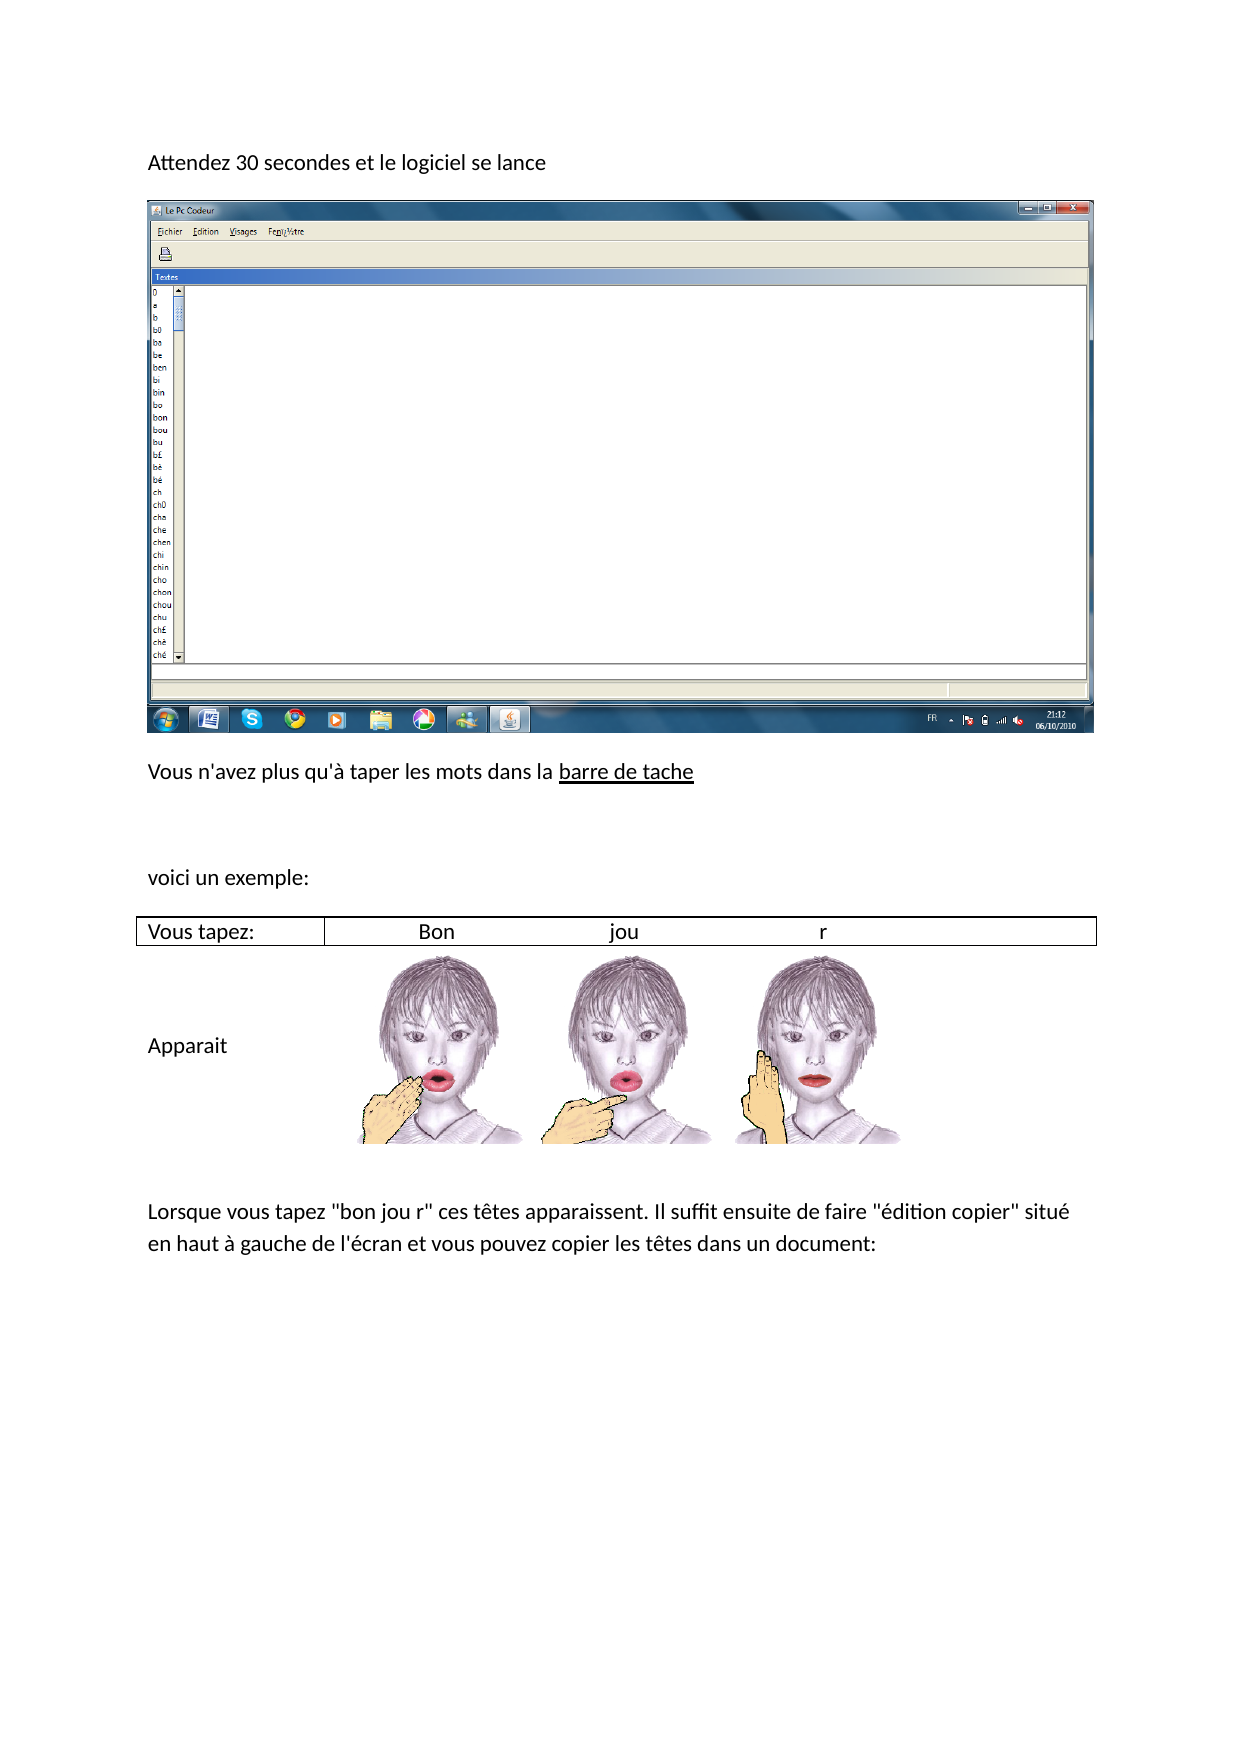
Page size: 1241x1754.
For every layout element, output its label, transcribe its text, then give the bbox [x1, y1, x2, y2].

table_cell [325, 946, 335, 1144]
text Lorsque vous tapez "bon jou r" ces têtes apparaissent. Il suffit ensuite de faire "édition copier" situé en haut à gauche de l'écran et vous pouvez copier les têtes dans un document: [148, 1197, 1092, 1257]
text voici un exemple: [148, 863, 1092, 891]
table_header Vous tapez: [137, 918, 324, 945]
table_cell Apparait [136, 946, 325, 1144]
picture [147, 200, 1094, 733]
text Vous n'avez plus qu'à taper les mots dans la barre de tache [148, 757, 1092, 785]
text Attendez 30 secondes et le logiciel se lance [148, 148, 1092, 176]
table_header Bon jou r [325, 918, 1096, 945]
table_cell [901, 946, 1096, 1144]
